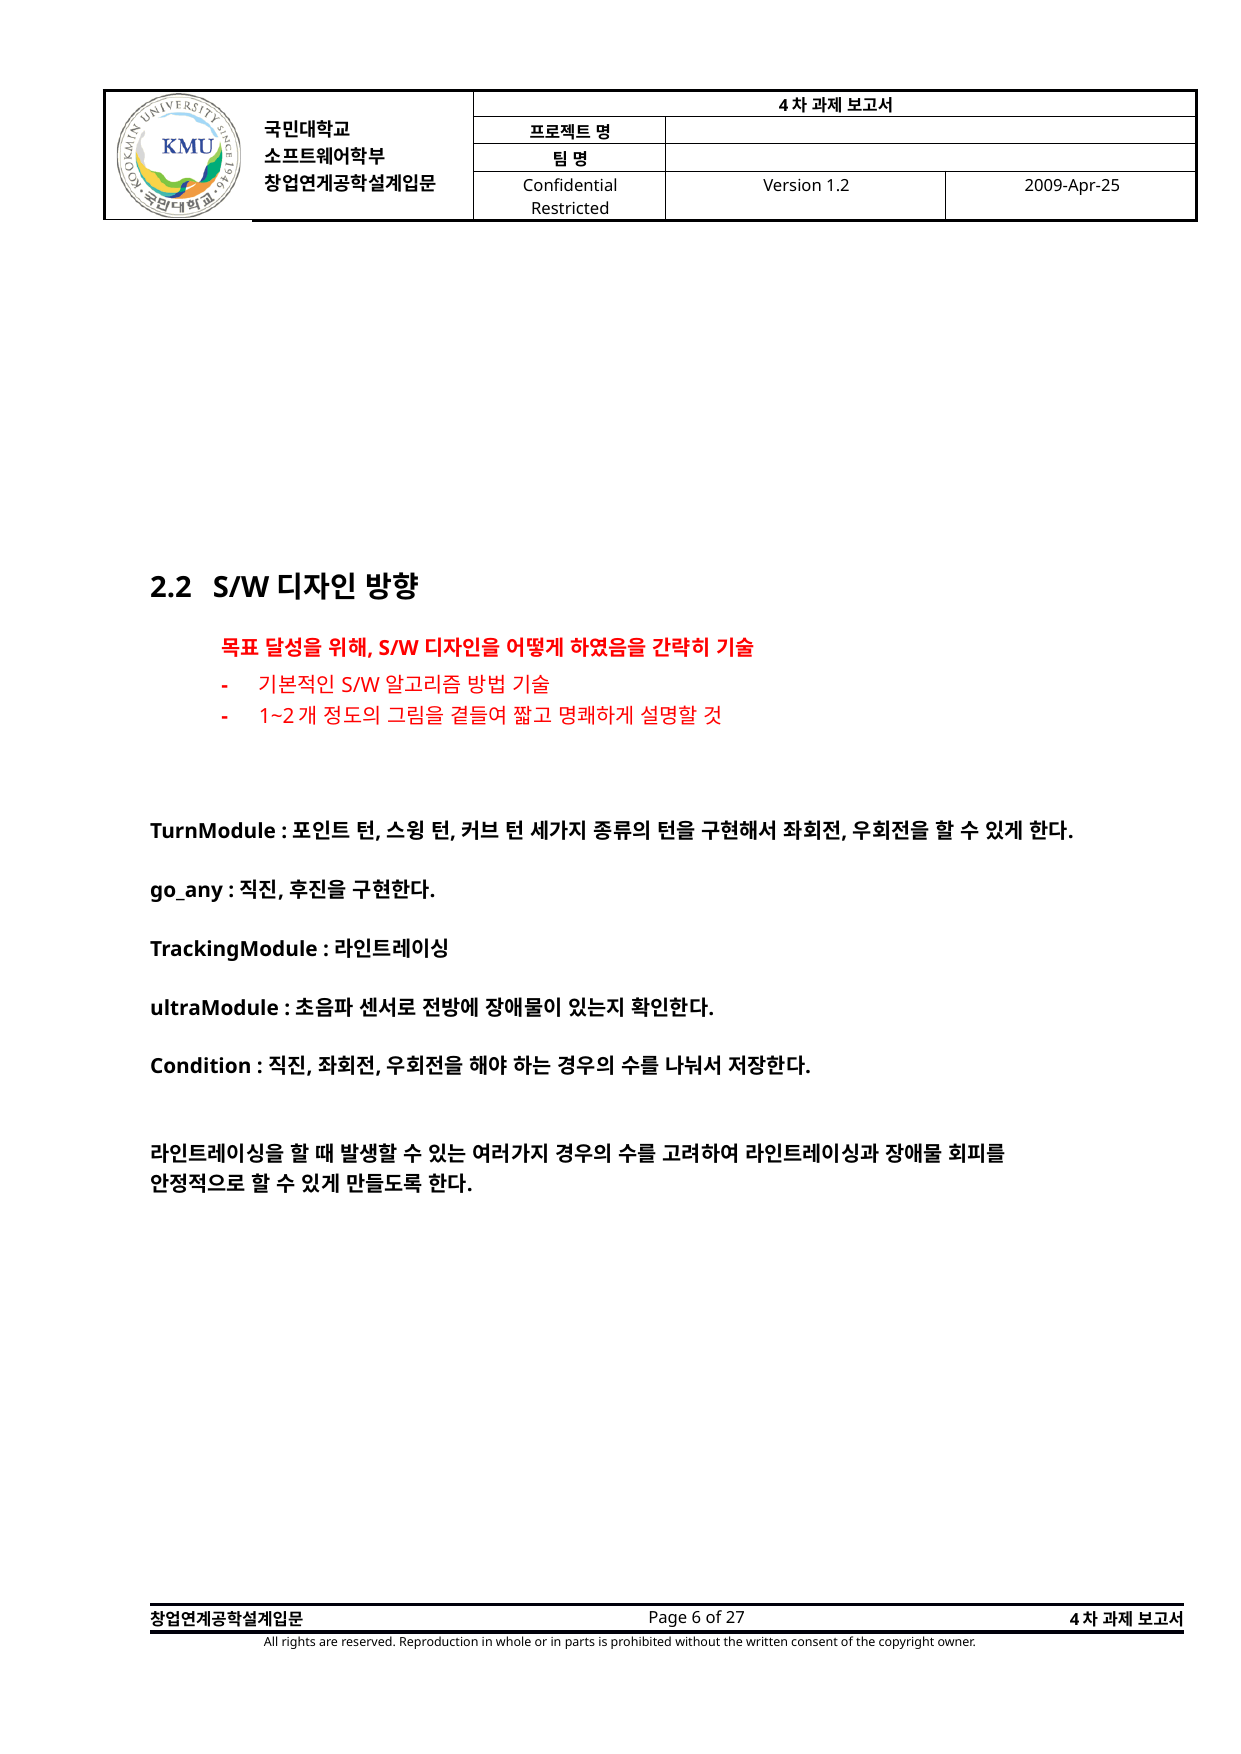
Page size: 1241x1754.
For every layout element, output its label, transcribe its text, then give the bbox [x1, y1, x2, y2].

text 목표 달성을 위해, S/W 디자인을 어떻게 하였음을 간략히 기술 [221, 631, 1090, 661]
list 기본적인 S/W 알고리즘 방법 기술 [221, 669, 1090, 699]
subtitle S/W 디자인 방향 [150, 563, 1090, 606]
text go_any : 직진, 후진을 구현한다. [150, 873, 1090, 904]
text Condition : 직진, 좌회전, 우회전을 해야 하는 경우의 수를 나눠서 저장한다. [150, 1050, 1090, 1080]
list 1~2개 정도의 그림을 곁들여 짧고 명쾌하게 설명할 것 [221, 699, 1090, 729]
text TurnModule : 포인트 턴, 스윙 턴, 커브 턴 세가지 종류의 턴을 구현해서 좌회전, 우회전을 할 수 있게 한다. [150, 815, 1090, 845]
text 라인트레이싱을 할 때 발생할 수 있는 여러가지 경우의 수를 고려하여 라인트레이싱과 장애물 회피를 안정적으로 할 수 있게 만들도록 한다. [150, 1137, 1090, 1197]
text ultraModule : 초음파 센서로 전방에 장애물이 있는지 확인한다. [150, 991, 1090, 1021]
text TrackingModule : 라인트레이싱 [150, 932, 1090, 962]
